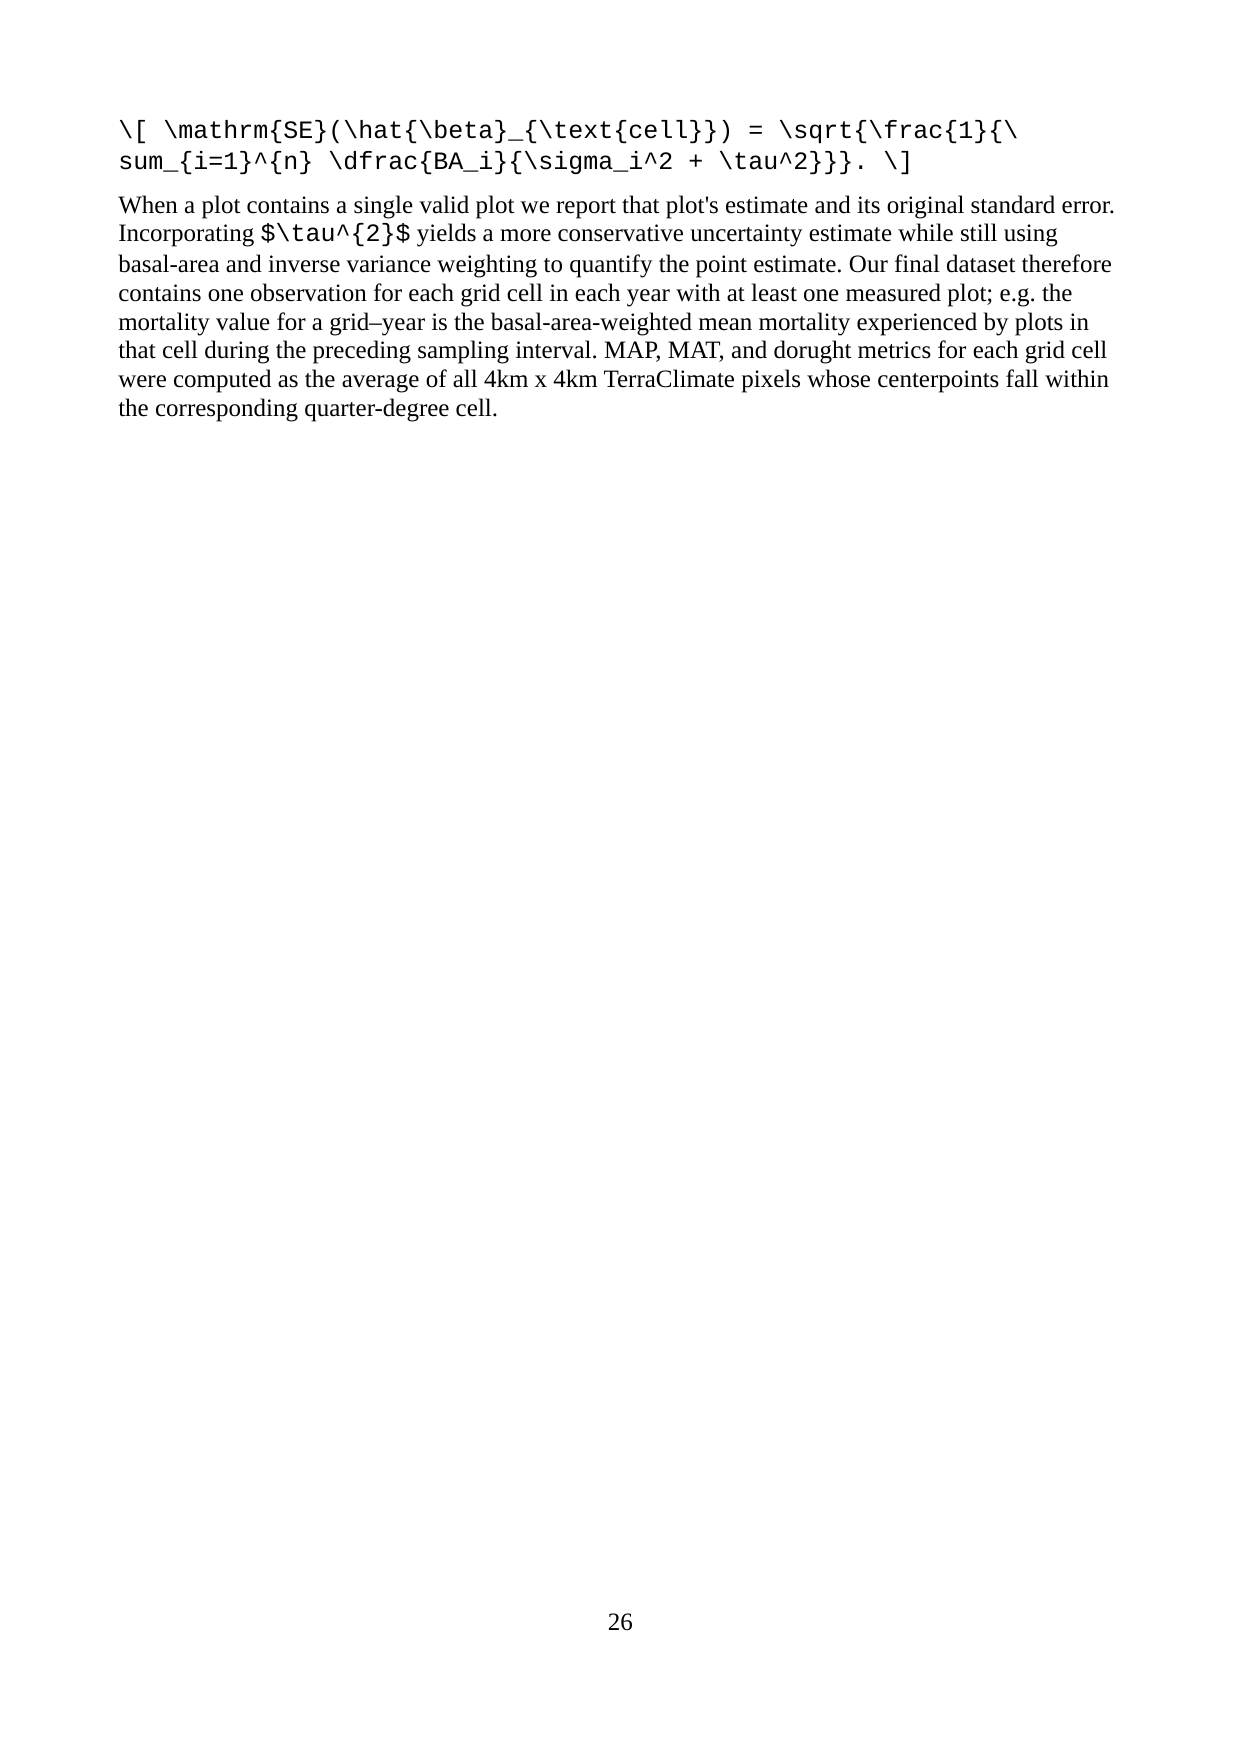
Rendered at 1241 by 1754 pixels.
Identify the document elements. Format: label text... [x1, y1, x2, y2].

text When a plot contains a single valid plot we report that plot's estimate and its original standard error. Incorporating $\tau^{2}$ yields a more conservative uncertainty estimate while still using basal-area and inverse variance weighting to quantify the point estimate. Our final dataset therefore contains one observation for each grid cell in each year with at least one measured plot; e.g. the mortality value for a grid–year is the basal-area-weighted mean mortality experienced by plots in that cell during the preceding sampling interval. MAP, MAT, and dorught metrics for each grid cell were computed as the average of all 4km x 4km TerraClimate pixels whose centerpoints fall within the corresponding quarter-degree cell. [118, 190, 1122, 422]
text \[ \mathrm{SE}(\hat{\beta}_{\text{cell}}) = \sqrt{\frac{1}{\sum_{i=1}^{n} \dfrac{BA_i}{\sigma_i^2 + \tau^2}}}. \] [118, 118, 1122, 177]
